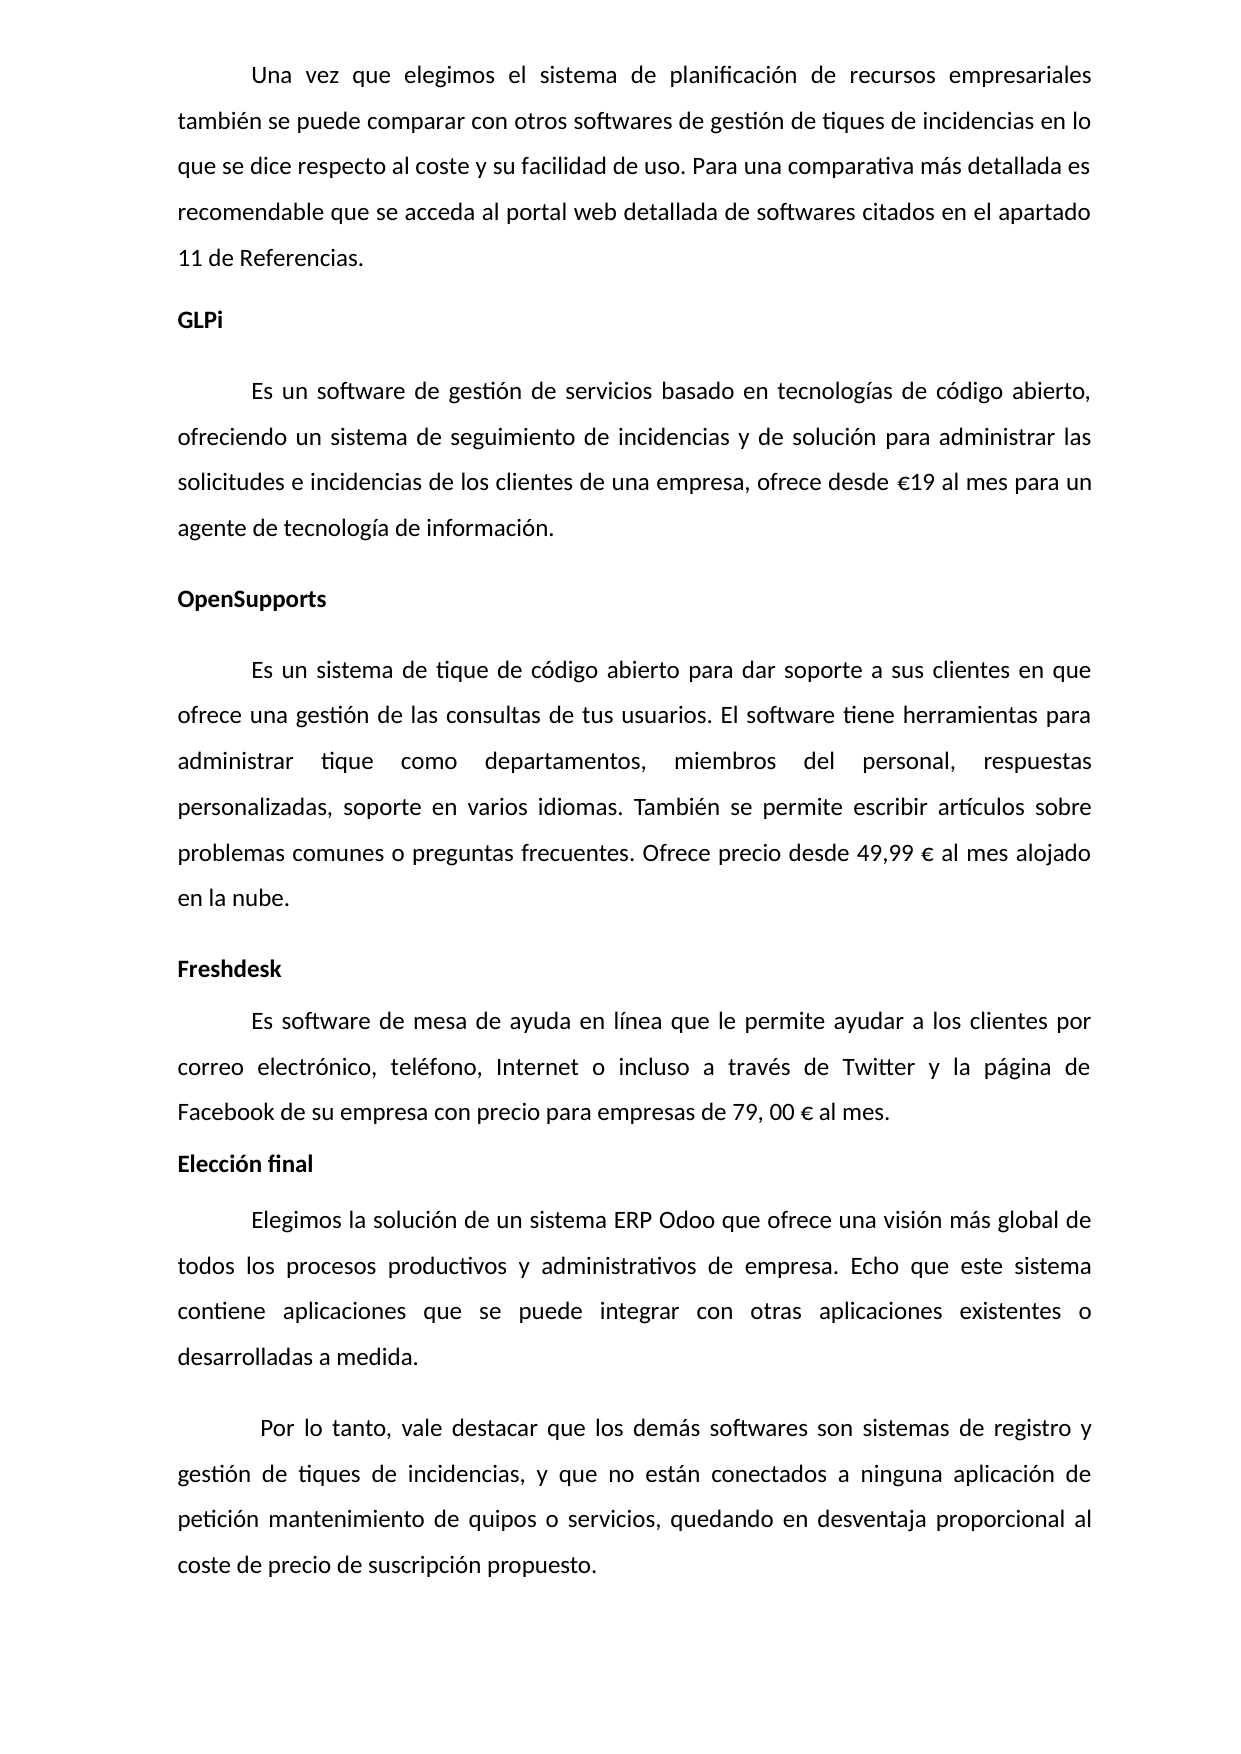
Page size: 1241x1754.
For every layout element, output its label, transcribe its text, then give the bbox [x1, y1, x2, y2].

text Es un sistema de tique de código abierto para dar soporte a sus clientes en que ofrece una gestión de las consultas de tus usuarios. El software tiene herramientas para administrar tique como departamentos, miembros del personal, respuestas personalizadas, soporte en varios idiomas. También se permite escribir artículos sobre problemas comunes o preguntas frecuentes. Ofrece precio desde 49,99 € al mes alojado en la nube. [177, 654, 1093, 913]
text Es software de mesa de ayuda en línea que le permite ayudar a los clientes por correo electrónico, teléfono, Internet o incluso a través de Twitter y la página de Facebook de su empresa con precio para empresas de 79, 00 € al mes. [177, 1005, 1093, 1127]
text Es un software de gestión de servicios basado en tecnologías de código abierto, ofreciendo un sistema de seguimiento de incidencias y de solución para administrar las solicitudes e incidencias de los clientes de una empresa, ofrece desde €19 al mes para un agente de tecnología de información. [177, 375, 1093, 543]
text Elegimos la solución de un sistema ERP Odoo que ofrece una visión más global de todos los procesos productivos y administrativos de empresa. Echo que este sistema contiene aplicaciones que se puede integrar con otras aplicaciones existentes o desarrolladas a medida. [177, 1204, 1093, 1372]
text GLPi ​ [177, 304, 1093, 335]
text Una vez que elegimos el sistema de planificación de recursos empresariales también se puede comparar con otros softwares de gestión de tiques de incidencias en lo que se dice respecto al coste y su facilidad de uso. Para una comparativa más detallada es recomendable que se acceda al portal web detallada de softwares citados en el apartado 11 de Referencias. [177, 59, 1093, 272]
text OpenSupports [177, 583, 1093, 613]
text Freshdesk [177, 953, 1093, 984]
text Elección final [177, 1148, 1093, 1179]
text Por lo tanto, vale destacar que los demás softwares son sistemas de registro y gestión de tiques de incidencias, y que no están conectados a ninguna aplicación de petición mantenimiento de quipos o servicios, quedando en desventaja proporcional al coste de precio de suscripción propuesto. [177, 1412, 1093, 1580]
